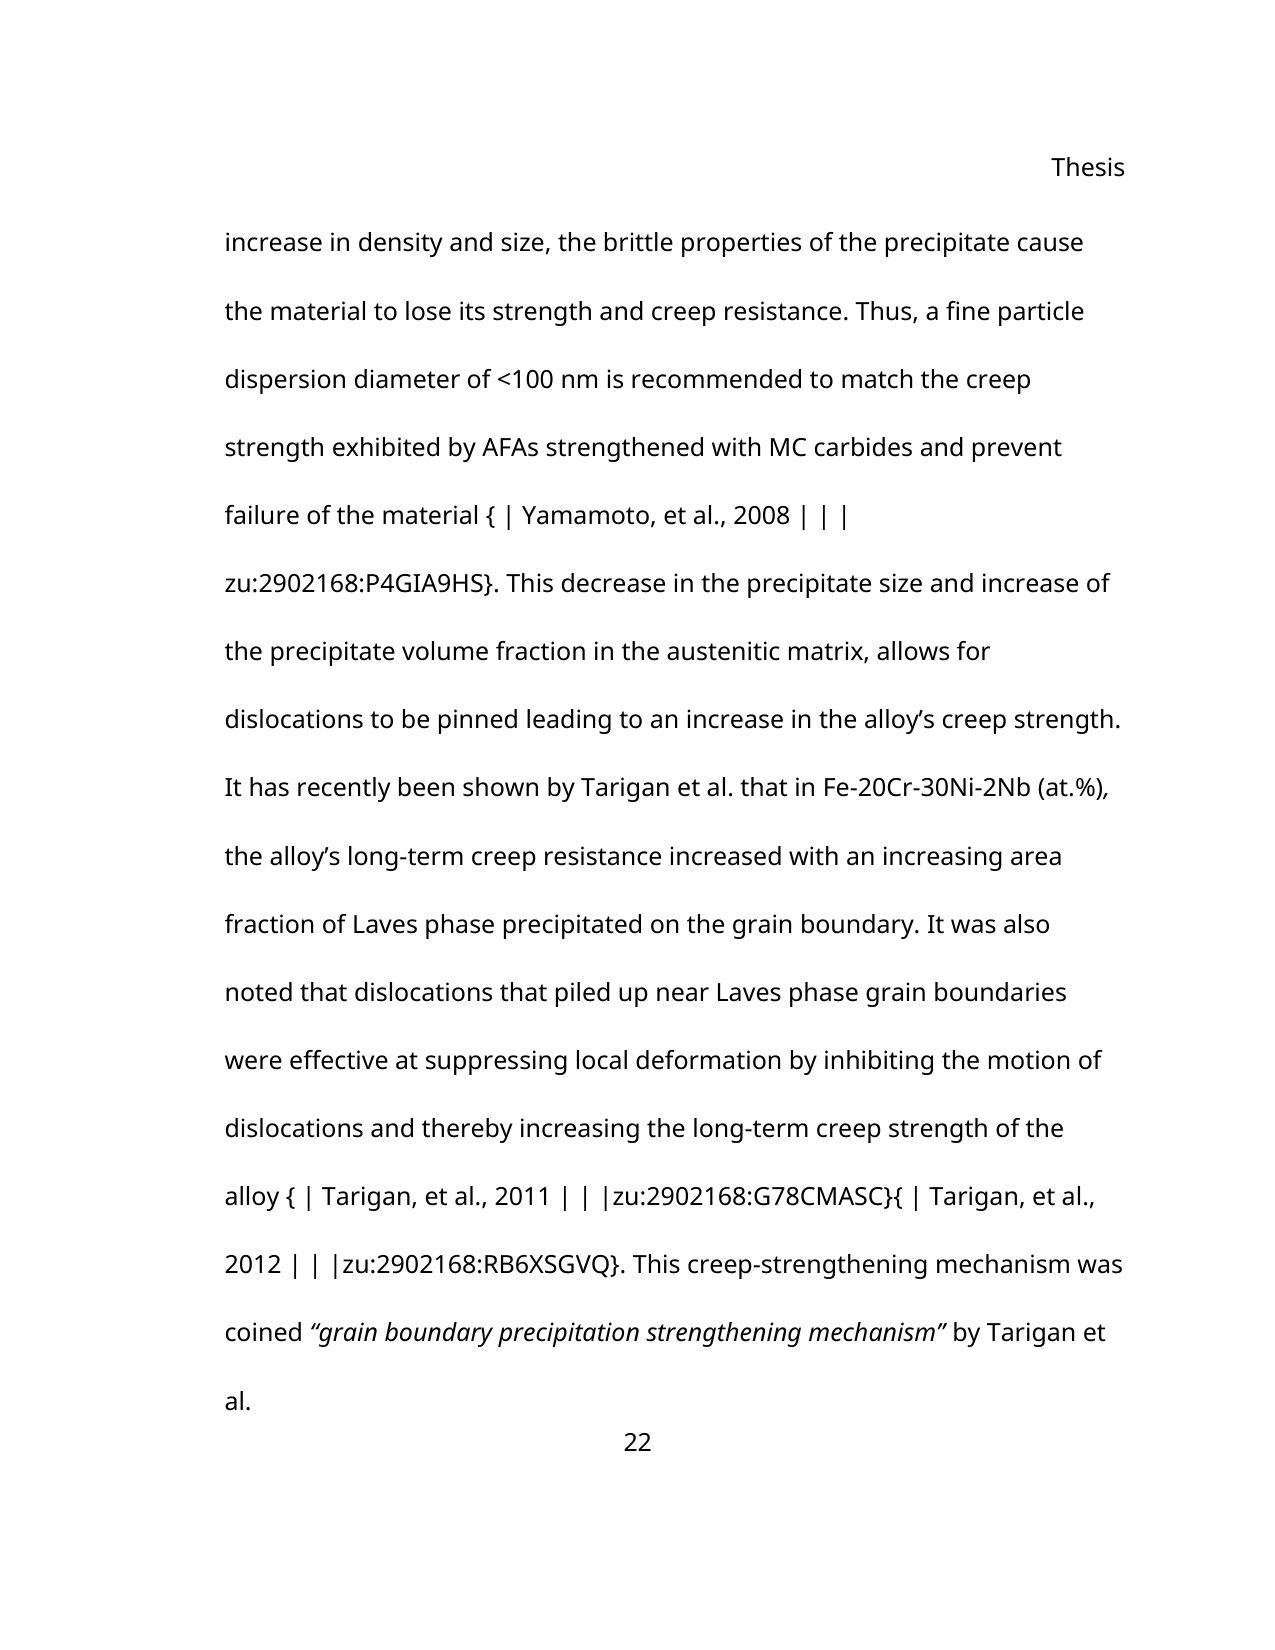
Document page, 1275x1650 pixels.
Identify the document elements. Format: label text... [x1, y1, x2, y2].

text increase in density and size, the brittle properties of the precipitate cause the material to lose its strength and creep resistance. Thus, a fine particle dispersion diameter of <100 nm is recommended to match the creep strength exhibited by AFAs strengthened with MC carbides and prevent failure of the material { | Yamamoto, et al., 2008 | | |zu:2902168:P4GIA9HS}. This decrease in the precipitate size and increase of the precipitate volume fraction in the austenitic matrix, allows for dislocations to be pinned leading to an increase in the alloy’s creep strength. It has recently been shown by Tarigan et al. that in Fe-20Cr-30Ni-2Nb (at.%), the alloy’s long-term creep resistance increased with an increasing area fraction of Laves phase precipitated on the grain boundary. It was also noted that dislocations that piled up near Laves phase grain boundaries were effective at suppressing local deformation by inhibiting the motion of dislocations and thereby increasing the long-term creep strength of the alloy { | Tarigan, et al., 2011 | | |zu:2902168:G78CMASC}{ | Tarigan, et al., 2012 | | |zu:2902168:RB6XSGVQ}. This creep-strengthening mechanism was coined “grain boundary precipitation strengthening mechanism” by Tarigan et al. [224, 225, 1125, 1417]
